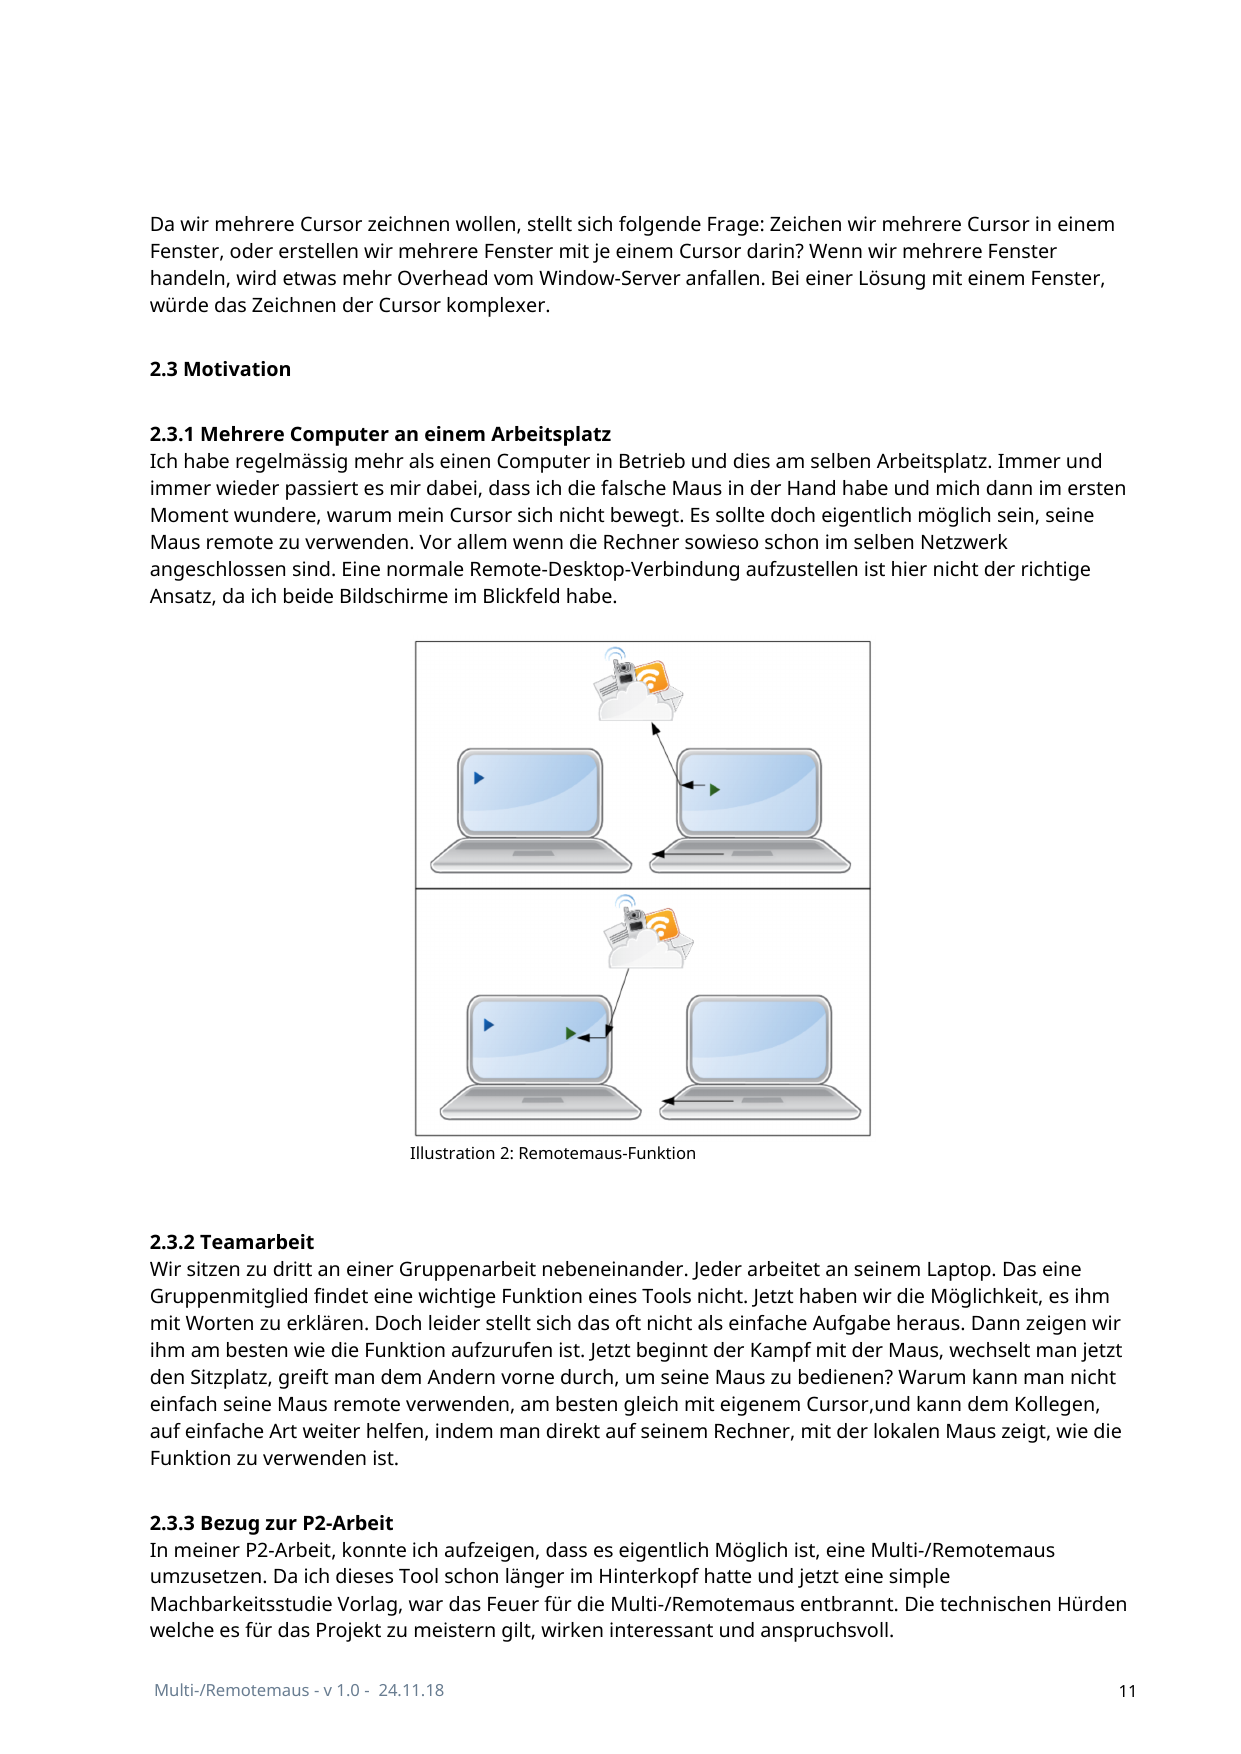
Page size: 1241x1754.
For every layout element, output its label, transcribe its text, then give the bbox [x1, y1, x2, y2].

text Illustration 2: Remotemaus-Funktion [410, 1142, 875, 1164]
subtitle Motivation [149, 356, 1136, 382]
text Da wir mehrere Cursor zeichnen wollen, stellt sich folgende Frage: Zeichen wir mehrere Cursor in einem Fenster, oder erstellen wir mehrere Fenster mit je einem Cursor darin? Wenn wir mehrere Fenster handeln, wird etwas mehr Overhead vom Window-Server anfallen. Bei einer Lösung mit einem Fenster, würde das Zeichnen der Cursor komplexer. [149, 210, 1136, 318]
picture [410, 635, 876, 1142]
text Wir sitzen zu dritt an einer Gruppenarbeit nebeneinander. Jeder arbeitet an seinem Laptop. Das eine Gruppenmitglied findet eine wichtige Funktion eines Tools nicht. Jetzt haben wir die Möglichkeit, es ihm mit Worten zu erklären. Doch leider stellt sich das oft nicht als einfache Aufgabe heraus. Dann zeigen wir ihm am besten wie die Funktion aufzurufen ist. Jetzt beginnt der Kampf mit der Maus, wechselt man jetzt den Sitzplatz, greift man dem Andern vorne durch, um seine Maus zu bedienen? Warum kann man nicht einfach seine Maus remote verwenden, am besten gleich mit eigenem Cursor,und kann dem Kollegen, auf einfache Art weiter helfen, indem man direkt auf seinem Rechner, mit der lokalen Maus zeigt, wie die Funktion zu verwenden ist. [149, 1256, 1136, 1471]
subtitle Bezug zur P2-Arbeit [149, 1509, 1136, 1536]
text Ich habe regelmässig mehr als einen Computer in Betrieb und dies am selben Arbeitsplatz. Immer und immer wieder passiert es mir dabei, dass ich die falsche Maus in der Hand habe und mich dann im ersten Moment wundere, warum mein Cursor sich nicht bewegt. Es sollte doch eigentlich möglich sein, seine Maus remote zu verwenden. Vor allem wenn die Rechner sowieso schon im selben Netzwerk angeschlossen sind. Eine normale Remote-Desktop-Verbindung aufzustellen ist hier nicht der richtige Ansatz, da ich beide Bildschirme im Blickfeld habe. [149, 447, 1136, 609]
text In meiner P2-Arbeit, konnte ich aufzeigen, dass es eigentlich Möglich ist, eine Multi-/Remotemaus umzusetzen. Da ich dieses Tool schon länger im Hinterkopf hatte und jetzt eine simple Machbarkeitsstudie Vorlag, war das Feuer für die Multi-/Remotemaus entbrannt. Die technischen Hürden welche es für das Projekt zu meistern gilt, wirken interessant und anspruchsvoll. [149, 1536, 1136, 1644]
subtitle Mehrere Computer an einem Arbeitsplatz [149, 420, 1136, 447]
subtitle Teamarbeit [149, 1228, 1136, 1256]
